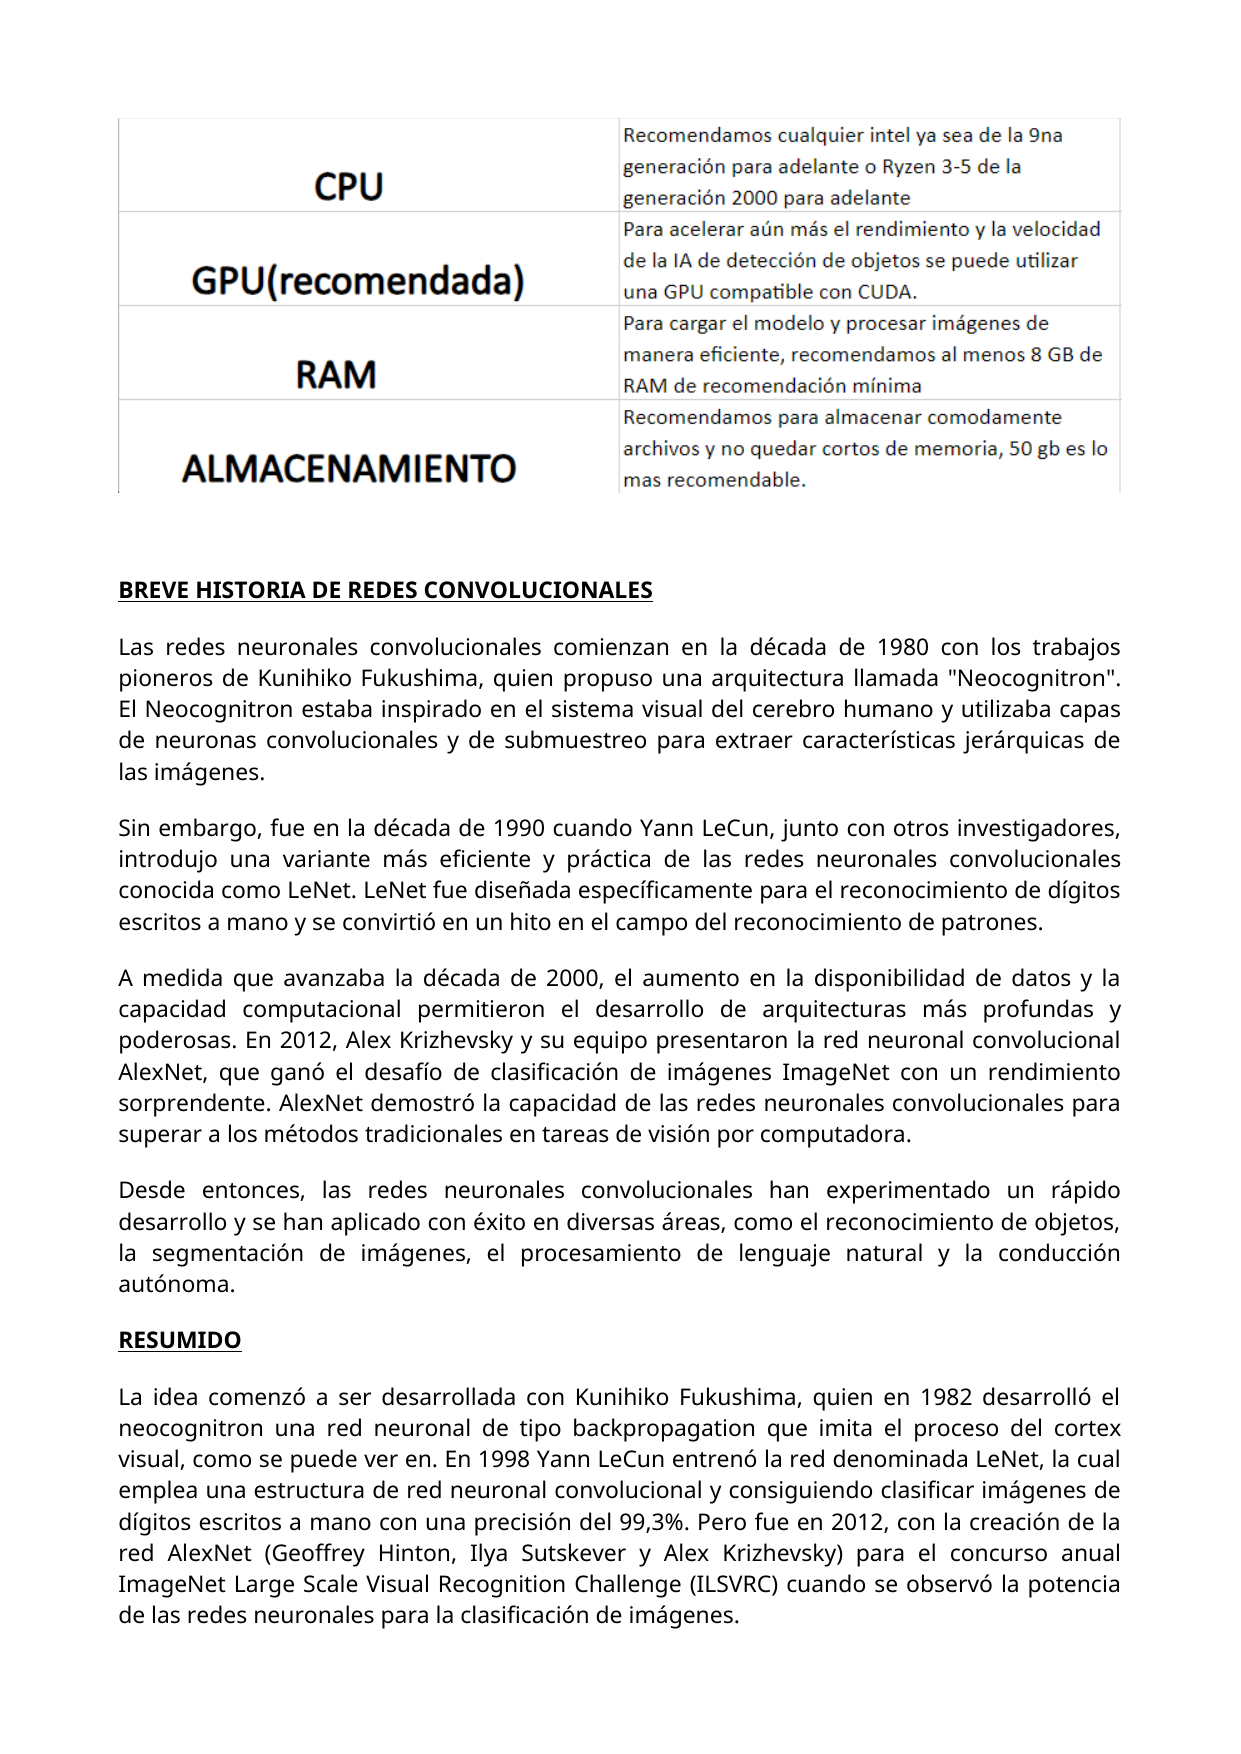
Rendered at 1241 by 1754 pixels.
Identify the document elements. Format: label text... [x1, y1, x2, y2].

text A medida que avanzaba la década de 2000, el aumento en la disponibilidad de datos y la capacidad computacional permitieron el desarrollo de arquitecturas más profundas y poderosas. En 2012, Alex Krizhevsky y su equipo presentaron la red neuronal convolucional AlexNet, que ganó el desafío de clasificación de imágenes ImageNet con un rendimiento sorprendente. AlexNet demostró la capacidad de las redes neuronales convolucionales para superar a los métodos tradicionales en tareas de visión por computadora. [118, 962, 1122, 1149]
text La idea comenzó a ser desarrollada con Kunihiko Fukushima, quien en 1982 desarrolló el neocognitron una red neuronal de tipo backpropagation que imita el proceso del cortex visual, como se puede ver en. En 1998 Yann LeCun entrenó la red denominada LeNet, la cual emplea una estructura de red neuronal convolucional y consiguiendo clasificar imágenes de dígitos escritos a mano con una precisión del 99,3%. Pero fue en 2012, con la creación de la red AlexNet (Geoffrey Hinton, Ilya Sutskever y Alex Krizhevsky) para el concurso anual ImageNet Large Scale Visual Recognition Challenge (ILSVRC) cuando se observó la potencia de las redes neuronales para la clasificación de imágenes. [118, 1381, 1122, 1631]
text BREVE HISTORIA DE REDES CONVOLUCIONALES [118, 574, 1122, 606]
text Sin embargo, fue en la década de 1990 cuando Yann LeCun, junto con otros investigadores, introdujo una variante más eficiente y práctica de las redes neuronales convolucionales conocida como LeNet. LeNet fue diseñada específicamente para el reconocimiento de dígitos escritos a mano y se convirtió en un hito en el campo del reconocimiento de patrones. [118, 812, 1122, 937]
text Desde entonces, las redes neuronales convolucionales han experimentado un rápido desarrollo y se han aplicado con éxito en diversas áreas, como el reconocimiento de objetos, la segmentación de imágenes, el procesamiento de lenguaje natural y la conducción autónoma. [118, 1174, 1122, 1299]
text Las redes neuronales convolucionales comienzan en la década de 1980 con los trabajos pioneros de Kunihiko Fukushima, quien propuso una arquitectura llamada "Neocognitron". El Neocognitron estaba inspirado en el sistema visual del cerebro humano y utilizaba capas de neuronas convolucionales y de submuestreo para extraer características jerárquicas de las imágenes. [118, 631, 1122, 787]
picture [118, 118, 1122, 493]
text RESUMIDO [118, 1324, 1122, 1356]
